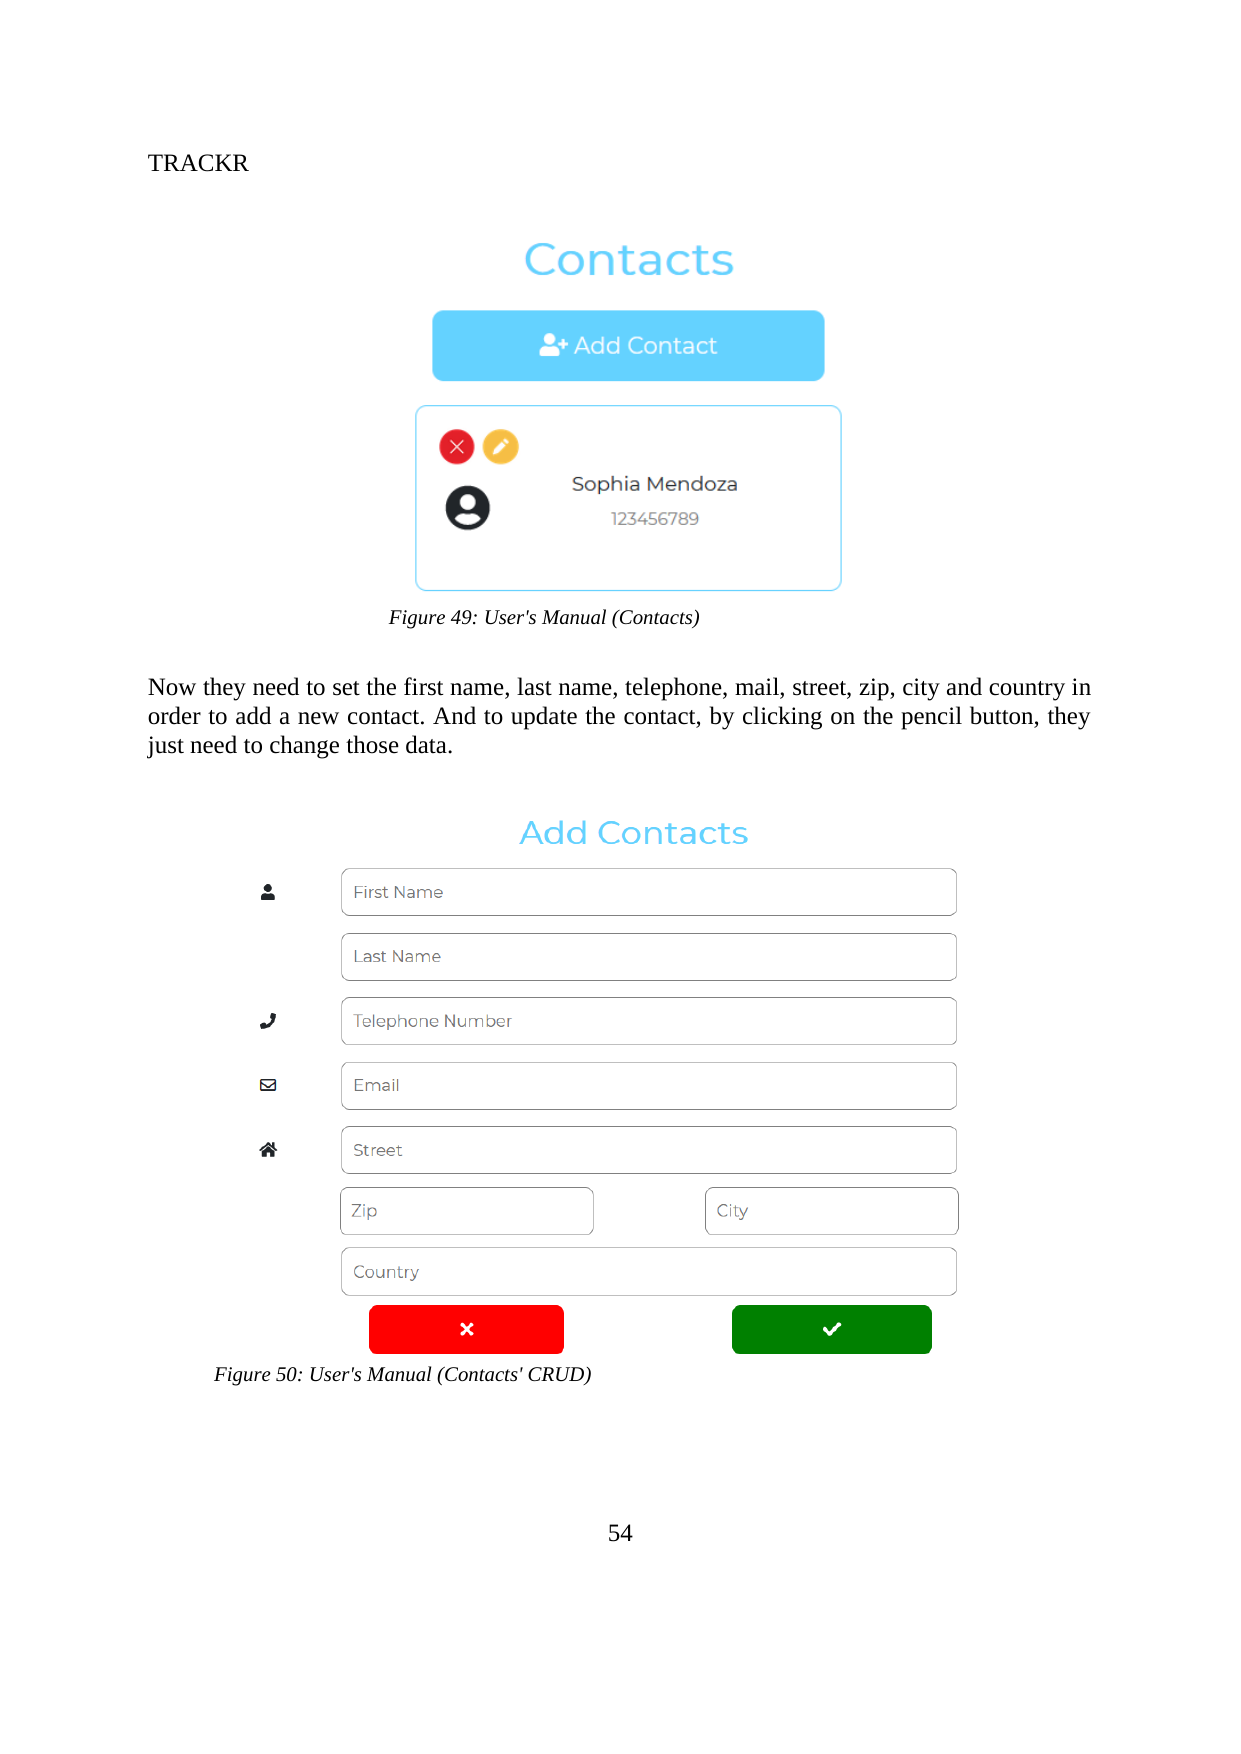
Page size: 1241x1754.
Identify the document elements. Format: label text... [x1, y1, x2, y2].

picture [388, 218, 852, 606]
picture [213, 785, 1027, 1362]
text Figure 49: User's Manual (Contacts) [389, 606, 852, 629]
text Now they need to set the first name, last name, telephone, mail, street, zip, city and country in order to add a new contact. And to update the contact, by clicking on the pencil button, they just need to change those data. [148, 672, 1093, 759]
text Figure 50: User's Manual (Contacts' CRUD) [214, 1362, 1026, 1386]
